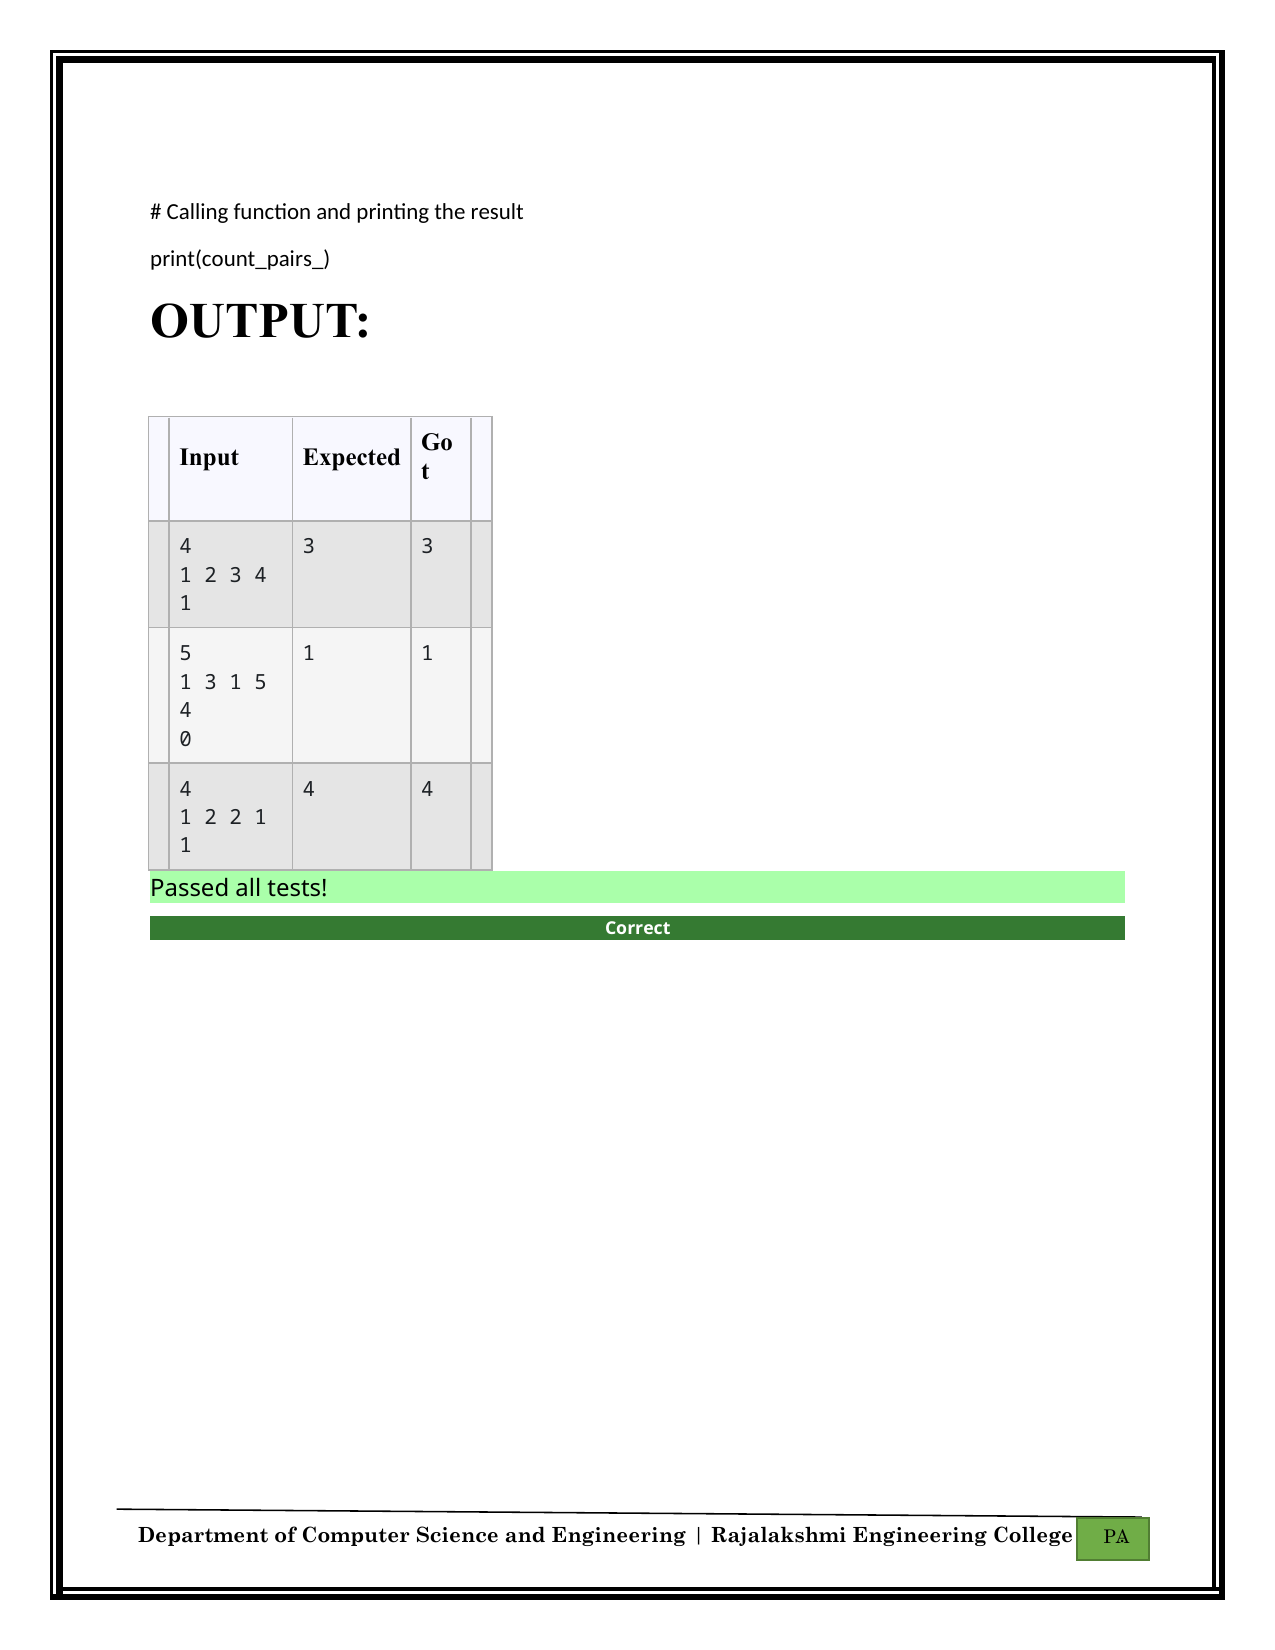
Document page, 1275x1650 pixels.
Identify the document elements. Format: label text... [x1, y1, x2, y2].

table_cell 1 [412, 628, 470, 762]
table_cell 3 [412, 522, 470, 627]
table_cell 4 [412, 764, 470, 869]
table_header Got [412, 417, 471, 520]
text Correct [150, 916, 1125, 940]
table_cell [149, 522, 168, 627]
table_cell [472, 522, 491, 627]
text # Calling function and printing the result [150, 197, 1125, 225]
table_cell 4 [293, 764, 410, 869]
text print(count_pairs_) [150, 244, 1125, 272]
text Passed all tests! [150, 871, 1125, 903]
table_cell 5 1 3 1 5 4 0 [170, 628, 292, 762]
table_header Expected [293, 417, 411, 520]
table_cell 4 1 2 3 4 1 [170, 522, 292, 627]
table_cell 3 [293, 522, 410, 627]
table_header Input [170, 417, 292, 520]
table_cell [149, 764, 168, 869]
table_cell 4 1 2 2 1 1 [170, 764, 292, 869]
table_cell [472, 628, 491, 762]
table_cell 1 [293, 628, 410, 762]
table_header [149, 417, 169, 520]
table_header [472, 417, 491, 520]
table_cell [149, 628, 168, 762]
subtitle OUTPUT: [150, 291, 1125, 348]
table_cell [472, 764, 491, 869]
